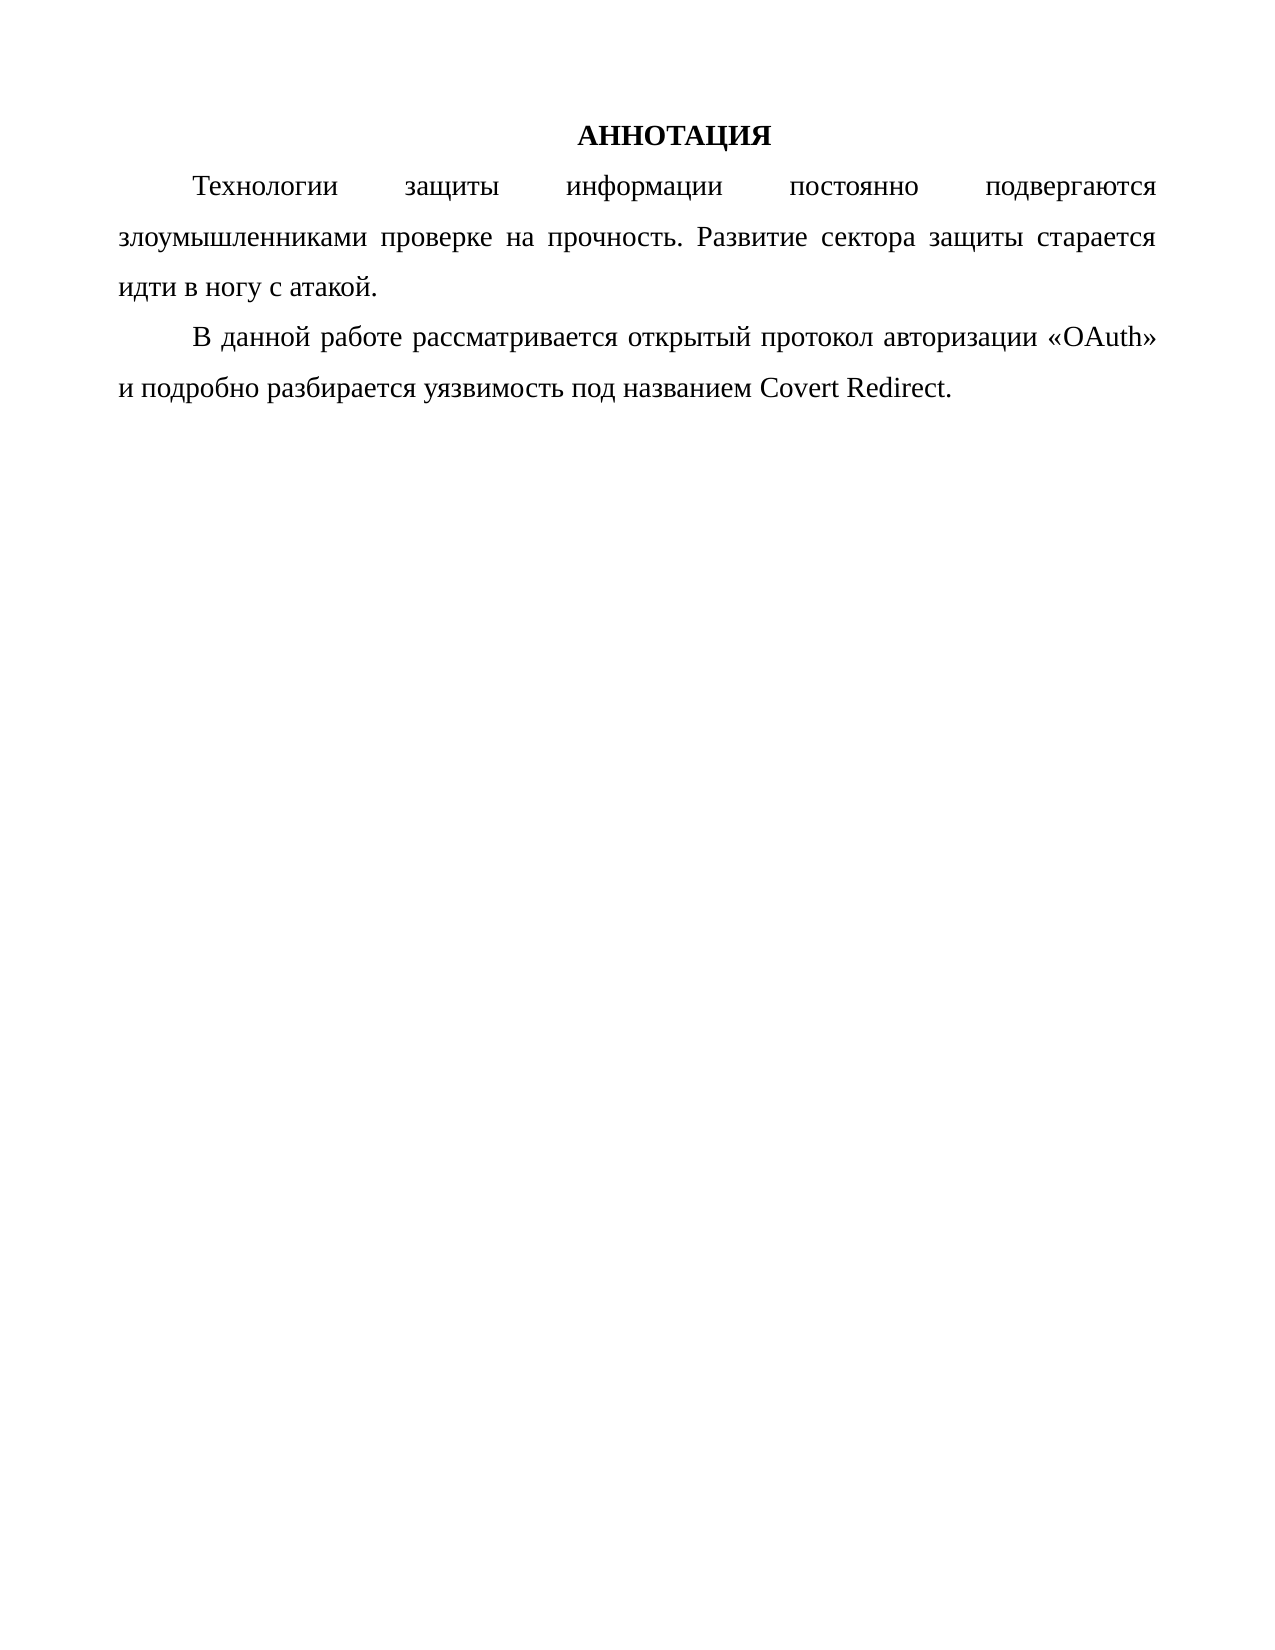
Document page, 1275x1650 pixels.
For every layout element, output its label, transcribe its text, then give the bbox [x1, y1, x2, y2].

text Аннотация [118, 118, 1157, 152]
text В данной работе рассматривается открытый протокол авторизации «OAuth» и подробно разбирается уязвимость под названием Covert Redirect. [118, 319, 1157, 403]
text Технологии защиты информации постоянно подвергаются злоумышленниками проверке на прочность. Развитие сектора защиты старается идти в ногу с атакой. [118, 168, 1157, 303]
